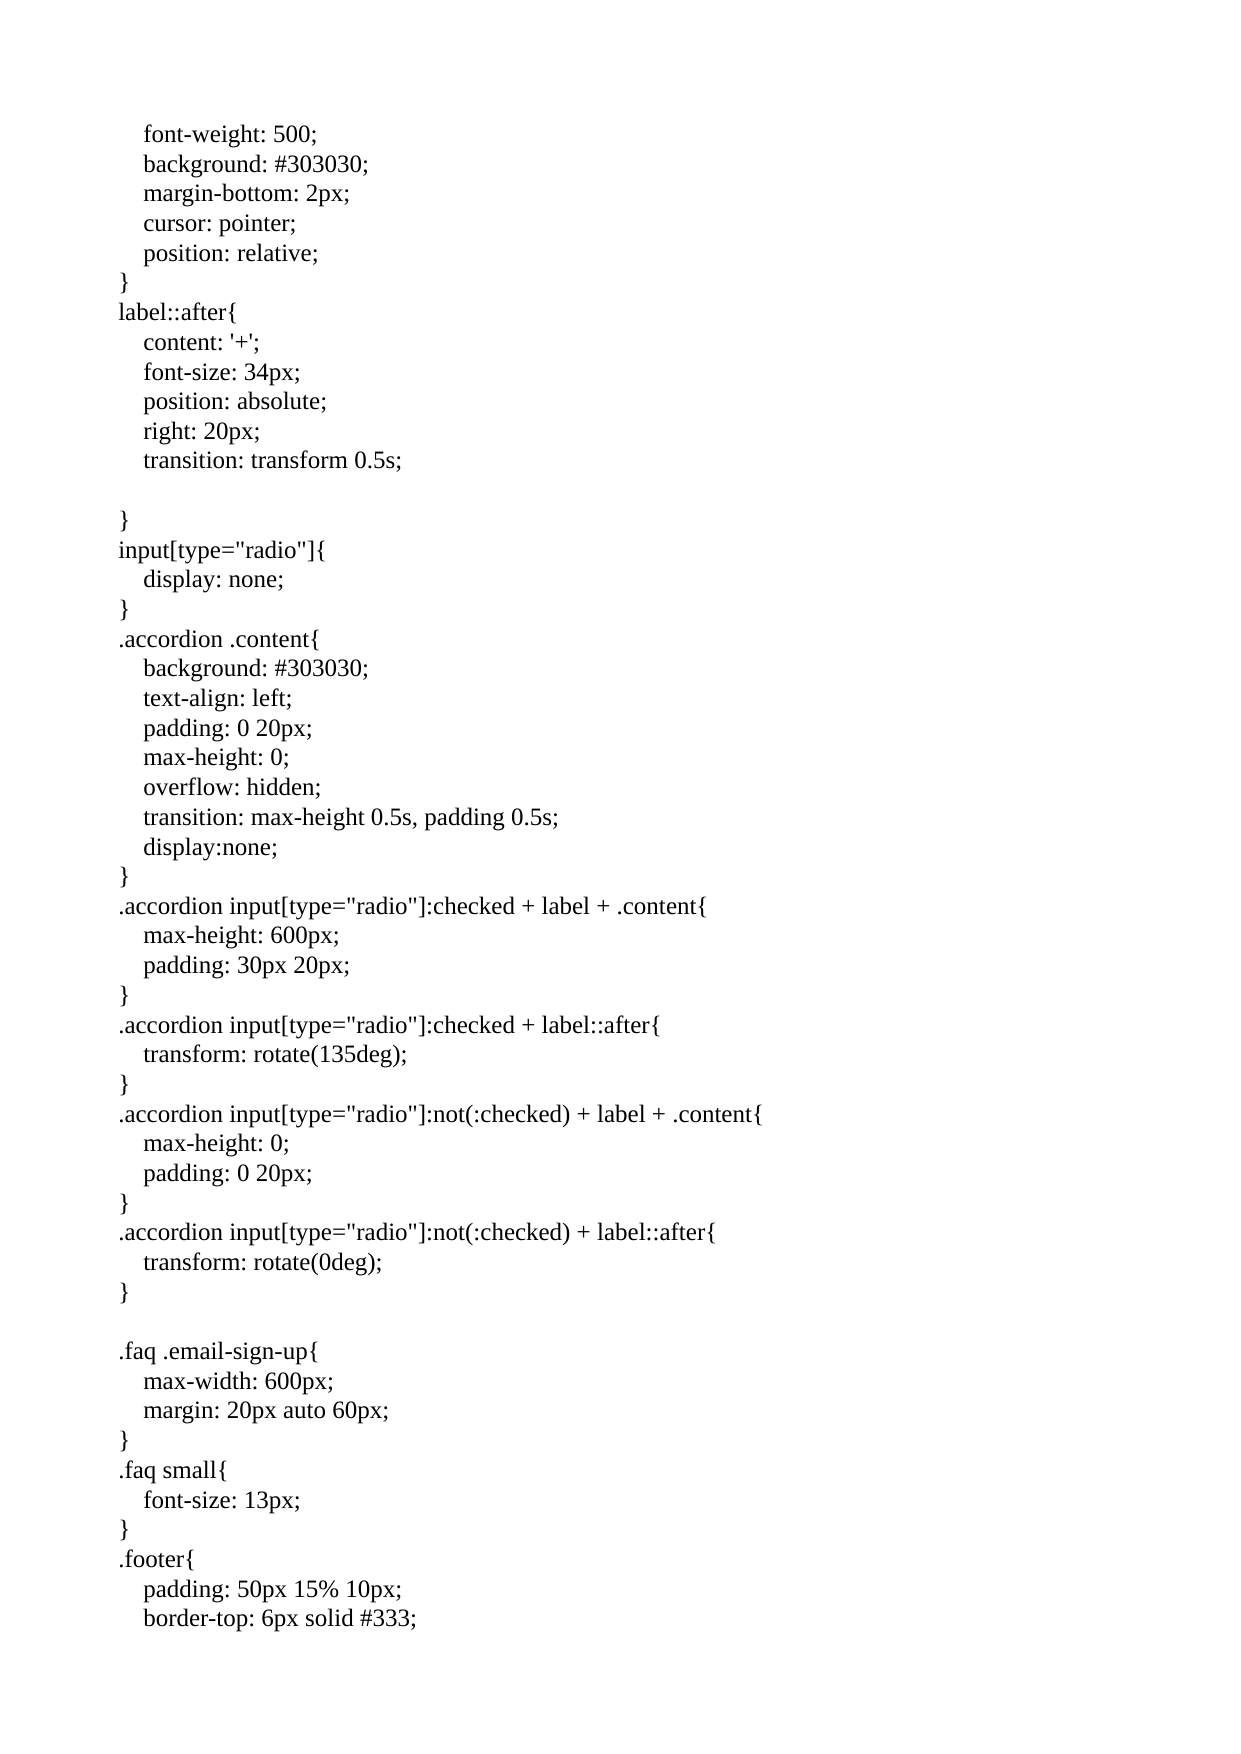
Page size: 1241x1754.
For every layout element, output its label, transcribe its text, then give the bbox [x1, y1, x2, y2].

text transition: max-height 0.5s, padding 0.5s; [118, 801, 1122, 831]
text } [118, 504, 1122, 534]
text } [118, 1424, 1122, 1454]
text max-height: 0; [118, 742, 1122, 771]
text .accordion input[type="radio"]:checked + label + .content{ [118, 890, 1122, 920]
text } [118, 267, 1122, 296]
text input[type="radio"]{ [118, 534, 1122, 563]
text } [118, 1068, 1122, 1098]
text } [118, 593, 1122, 623]
text } [118, 1513, 1122, 1543]
text margin-bottom: 2px; [118, 177, 1122, 207]
text .faq .email-sign-up{ [118, 1335, 1122, 1365]
text position: absolute; [118, 385, 1122, 415]
text .accordion input[type="radio"]:checked + label::after{ [118, 1009, 1122, 1038]
text content: '+'; [118, 326, 1122, 356]
text right: 20px; [118, 415, 1122, 445]
text transition: transform 0.5s; [118, 445, 1122, 474]
text .accordion input[type="radio"]:not(:checked) + label::after{ [118, 1217, 1122, 1246]
text padding: 0 20px; [118, 712, 1122, 742]
text } [118, 979, 1122, 1009]
text font-size: 34px; [118, 356, 1122, 385]
text cursor: pointer; [118, 207, 1122, 237]
text transform: rotate(135deg); [118, 1038, 1122, 1068]
text max-height: 600px; [118, 920, 1122, 949]
text margin: 20px auto 60px; [118, 1395, 1122, 1424]
text } [118, 860, 1122, 890]
text background: #303030; [118, 652, 1122, 682]
text text-align: left; [118, 682, 1122, 712]
text overflow: hidden; [118, 771, 1122, 801]
text transform: rotate(0deg); [118, 1246, 1122, 1276]
text } [118, 1276, 1122, 1306]
text font-weight: 500; [118, 118, 1122, 148]
text font-size: 13px; [118, 1484, 1122, 1513]
text .accordion .content{ [118, 623, 1122, 652]
text } [118, 1187, 1122, 1217]
text .faq small{ [118, 1454, 1122, 1484]
text max-height: 0; [118, 1127, 1122, 1157]
text display:none; [118, 831, 1122, 860]
text display: none; [118, 563, 1122, 593]
text .footer{ [118, 1543, 1122, 1573]
text padding: 0 20px; [118, 1157, 1122, 1187]
text label::after{ [118, 296, 1122, 326]
text padding: 50px 15% 10px; [118, 1573, 1122, 1602]
text position: relative; [118, 237, 1122, 267]
text border-top: 6px solid #333; [118, 1602, 1122, 1632]
text padding: 30px 20px; [118, 949, 1122, 979]
text .accordion input[type="radio"]:not(:checked) + label + .content{ [118, 1098, 1122, 1127]
text background: #303030; [118, 148, 1122, 177]
text max-width: 600px; [118, 1365, 1122, 1395]
